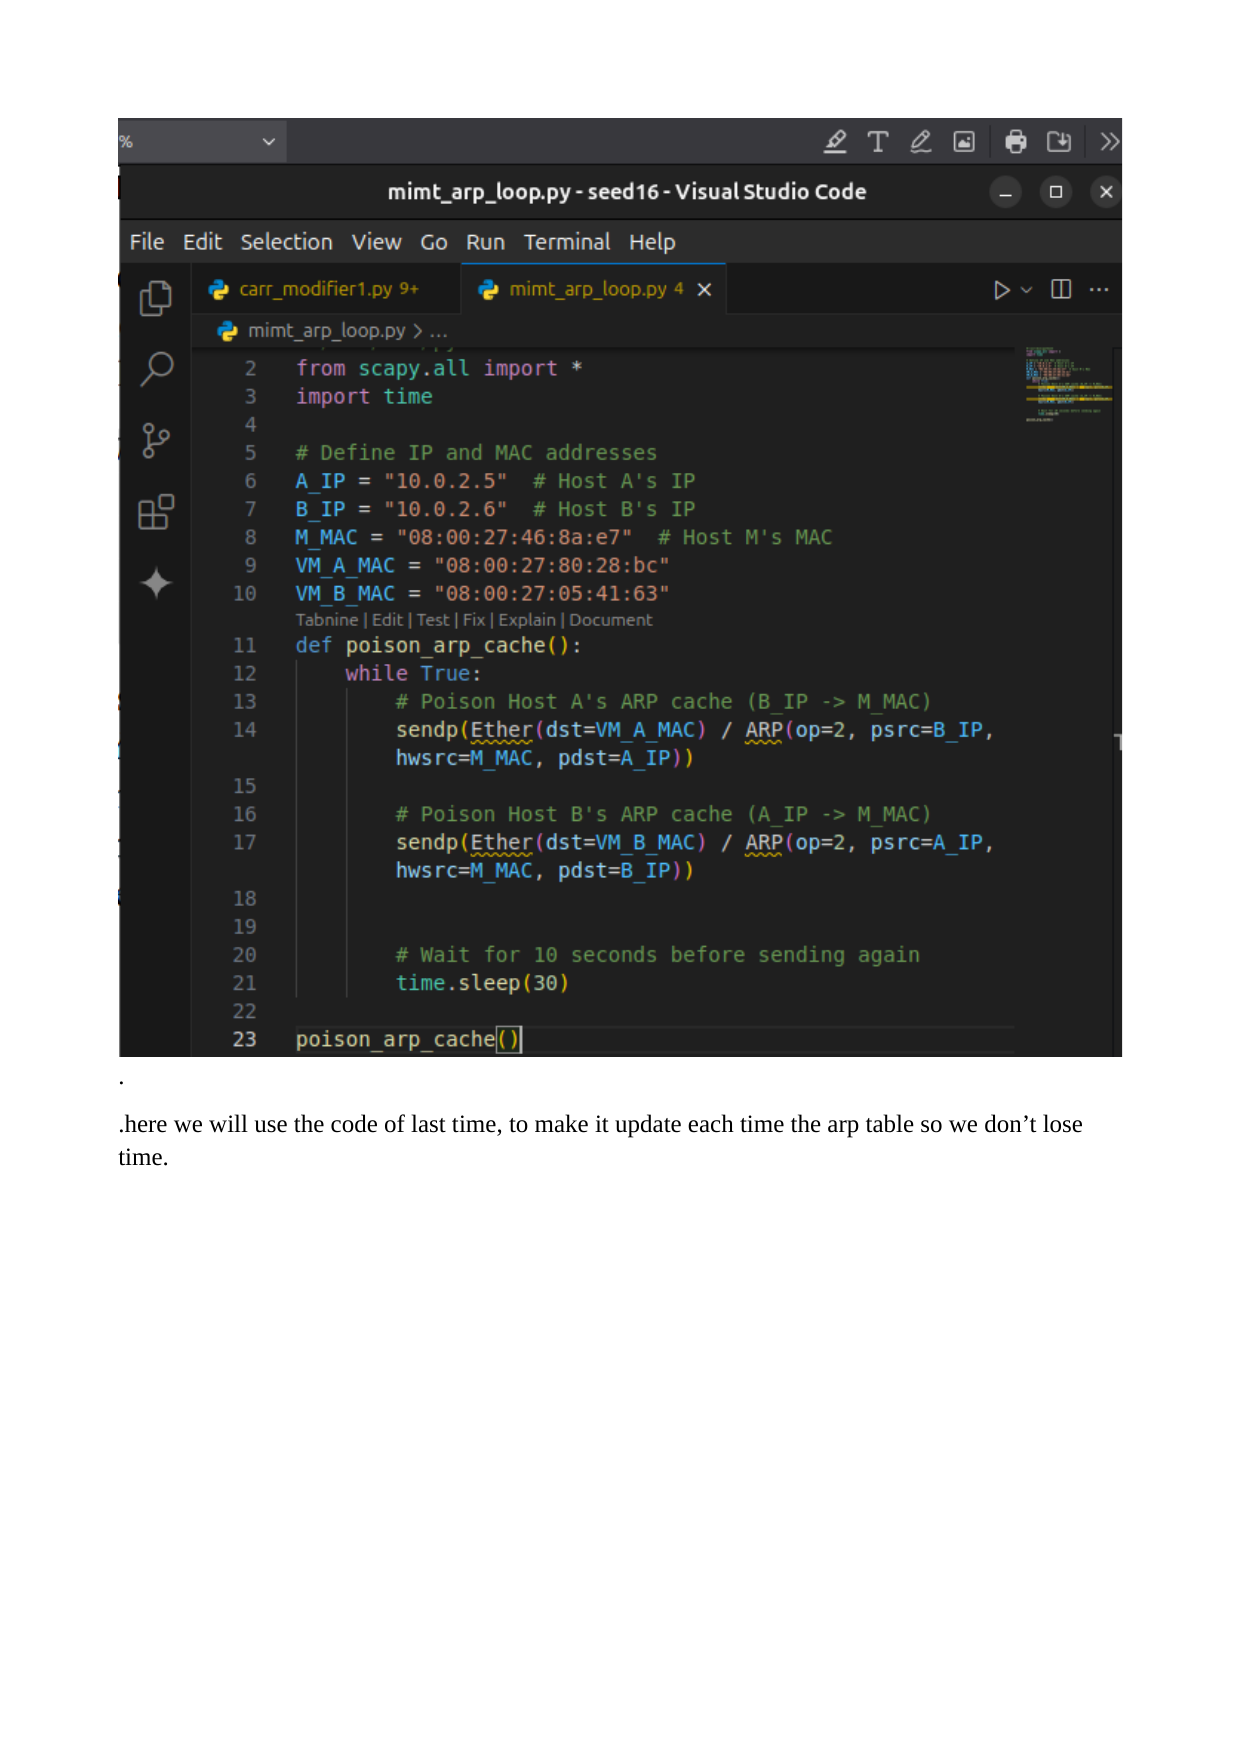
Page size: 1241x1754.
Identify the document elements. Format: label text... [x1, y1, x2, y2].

text . [118, 1057, 1122, 1090]
picture [118, 118, 1123, 1057]
text .here we will use the code of last time, to make it update each time the arp table so we don’t lose time. [118, 1109, 1122, 1171]
